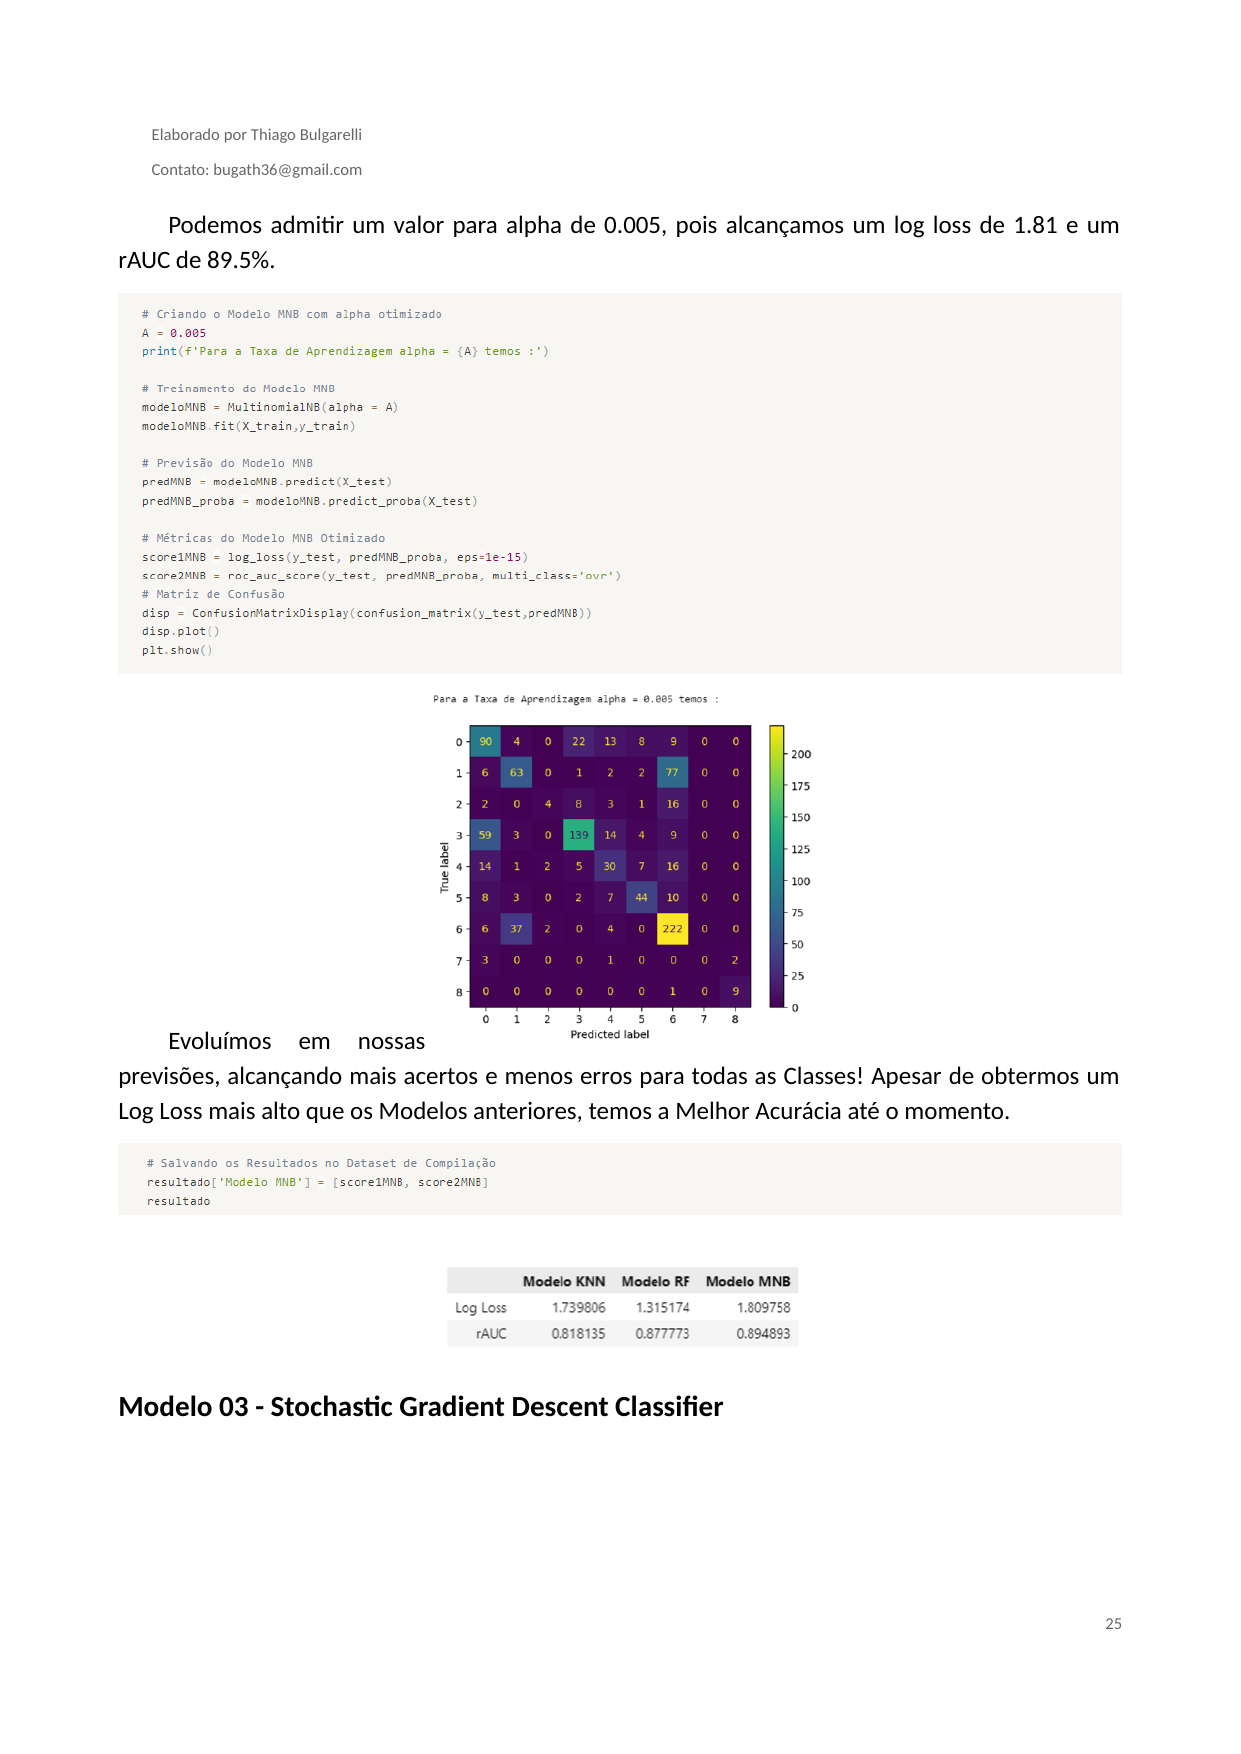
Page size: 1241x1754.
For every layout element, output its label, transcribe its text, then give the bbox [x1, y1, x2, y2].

text Podemos admitir um valor para alpha de 0.005, pois alcançamos um log loss de 1.81 e um rAUC de 89.5%. [118, 209, 1122, 274]
picture [425, 686, 829, 1043]
picture [118, 1143, 1123, 1215]
subtitle Modelo 03 - Stochastic Gradient Descent Classifier [118, 1388, 1122, 1424]
text Evoluímos em nossas previsões, alcançando mais acertos e menos erros para todas as Classes! Apesar de obtermos um Log Loss mais alto que os Modelos anteriores, temos a Melhor Acurácia até o momento. [118, 1025, 1122, 1126]
picture [118, 293, 1123, 674]
